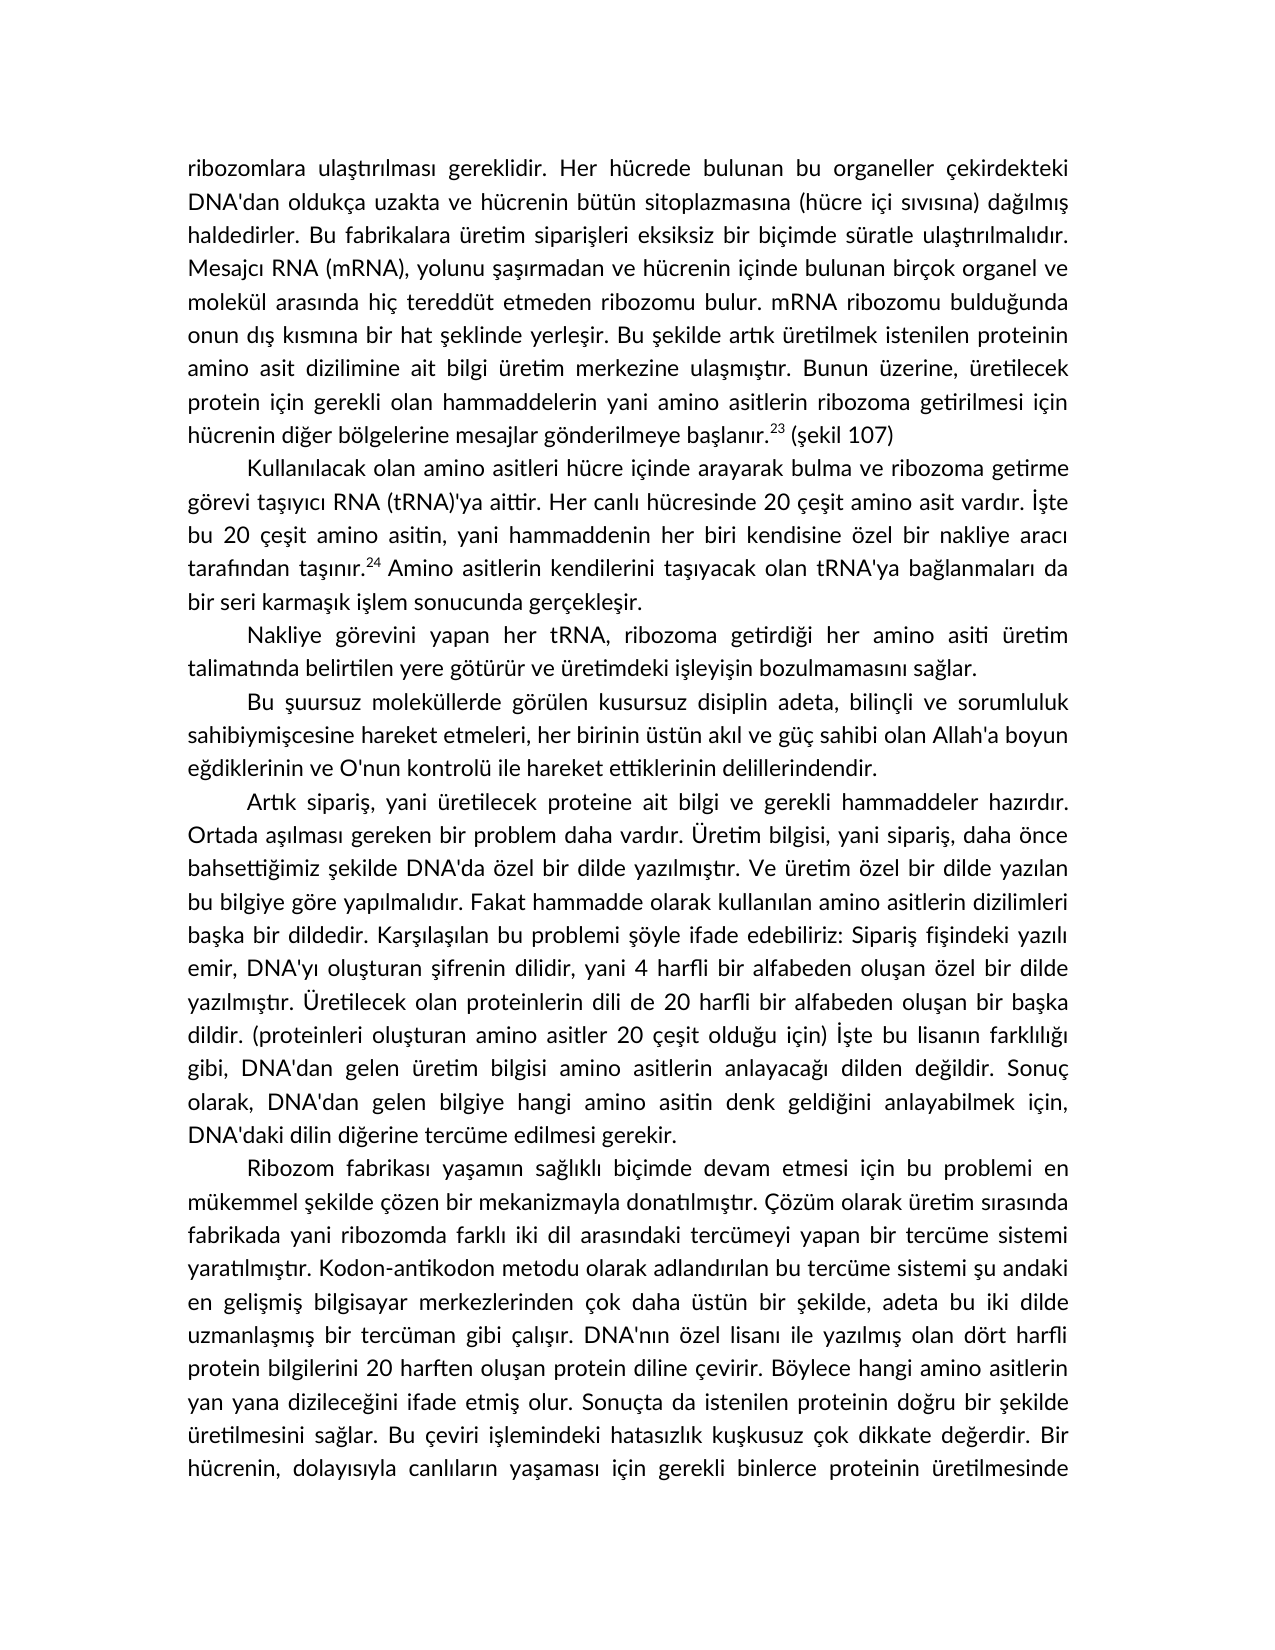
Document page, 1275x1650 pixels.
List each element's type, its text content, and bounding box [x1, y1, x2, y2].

text Ribozom fabrikası yaşamın sağlıklı biçimde devam etmesi için bu problemi en mükemmel şekilde çözen bir mekanizmayla donatılmıştır. Çözüm olarak üretim sırasında fabrikada yani ribozomda farklı iki dil arasındaki tercümeyi yapan bir tercüme sistemi yaratılmıştır. Kodon-antikodon metodu olarak adlandırılan bu tercüme sistemi şu andaki en gelişmiş bilgisayar merkezlerinden çok daha üstün bir şekilde, adeta bu iki dilde uzmanlaşmış bir tercüman gibi çalışır. DNA'nın özel lisanı ile yazılmış olan dört harfli protein bilgilerini 20 harften oluşan protein diline çevirir. Böylece hangi amino asitlerin yan yana dizileceğini ifade etmiş olur. Sonuçta da istenilen proteinin doğru bir şekilde üretilmesini sağlar. Bu çeviri işlemindeki hatasızlık kuşkusuz çok dikkate değerdir. Bir hücrenin, dolayısıyla canlıların yaşaması için gerekli binlerce proteinin üretilmesinde [187, 1150, 1070, 1483]
text Artık sipariş, yani üretilecek proteine ait bilgi ve gerekli hammaddeler hazırdır. Ortada aşılması gereken bir problem daha vardır. Üretim bilgisi, yani sipariş, daha önce bahsettiğimiz şekilde DNA'da özel bir dilde yazılmıştır. Ve üretim özel bir dilde yazılan bu bilgiye göre yapılmalıdır. Fakat hammadde olarak kullanılan amino asitlerin dizilimleri başka bir dildedir. Karşılaşılan bu problemi şöyle ifade edebiliriz: Sipariş fişindeki yazılı emir, DNA'yı oluşturan şifrenin dilidir, yani 4 harfli bir alfabeden oluşan özel bir dilde yazılmıştır. Üretilecek olan proteinlerin dili de 20 harfli bir alfabeden oluşan bir başka dildir. (proteinleri oluşturan amino asitler 20 çeşit olduğu için) İşte bu lisanın farklılığı gibi, DNA'dan gelen üretim bilgisi amino asitlerin anlayacağı dilden değildir. Sonuç olarak, DNA'dan gelen bilgiye hangi amino asitin denk geldiğini anlayabilmek için, DNA'daki dilin diğerine tercüme edilmesi gerekir. [187, 783, 1070, 1150]
text Kullanılacak olan amino asitleri hücre içinde arayarak bulma ve ribozoma getirme görevi taşıyıcı RNA (tRNA)'ya aittir. Her canlı hücresinde 20 çeşit amino asit vardır. İşte bu 20 çeşit amino asitin, yani hammaddenin her biri kendisine özel bir nakliye aracı tarafından taşınır.24 Amino asitlerin kendilerini taşıyacak olan tRNA'ya bağlanmaları da bir seri karmaşık işlem sonucunda gerçekleşir. [187, 450, 1070, 617]
text ribozomlara ulaştırılması gereklidir. Her hücrede bulunan bu organeller çekirdekteki DNA'dan oldukça uzakta ve hücrenin bütün sitoplazmasına (hücre içi sıvısına) dağılmış haldedirler. Bu fabrikalara üretim siparişleri eksiksiz bir biçimde süratle ulaştırılmalıdır. Mesajcı RNA (mRNA), yolunu şaşırmadan ve hücrenin içinde bulunan birçok organel ve molekül arasında hiç tereddüt etmeden ribozomu bulur. mRNA ribozomu bulduğunda onun dış kısmına bir hat şeklinde yerleşir. Bu şekilde artık üretilmek istenilen proteinin amino asit dizilimine ait bilgi üretim merkezine ulaşmıştır. Bunun üzerine, üretilecek protein için gerekli olan hammaddelerin yani amino asitlerin ribozoma getirilmesi için hücrenin diğer bölgelerine mesajlar gönderilmeye başlanır.23 (şekil 107) [187, 150, 1070, 450]
text Nakliye görevini yapan her tRNA, ribozoma getirdiği her amino asiti üretim talimatında belirtilen yere götürür ve üretimdeki işleyişin bozulmamasını sağlar. [187, 617, 1070, 683]
text Bu şuursuz moleküllerde görülen kusursuz disiplin adeta, bilinçli ve sorumluluk sahibiymişcesine hareket etmeleri, her birinin üstün akıl ve güç sahibi olan Allah'a boyun eğdiklerinin ve O'nun kontrolü ile hareket ettiklerinin delillerindendir. [187, 683, 1070, 783]
